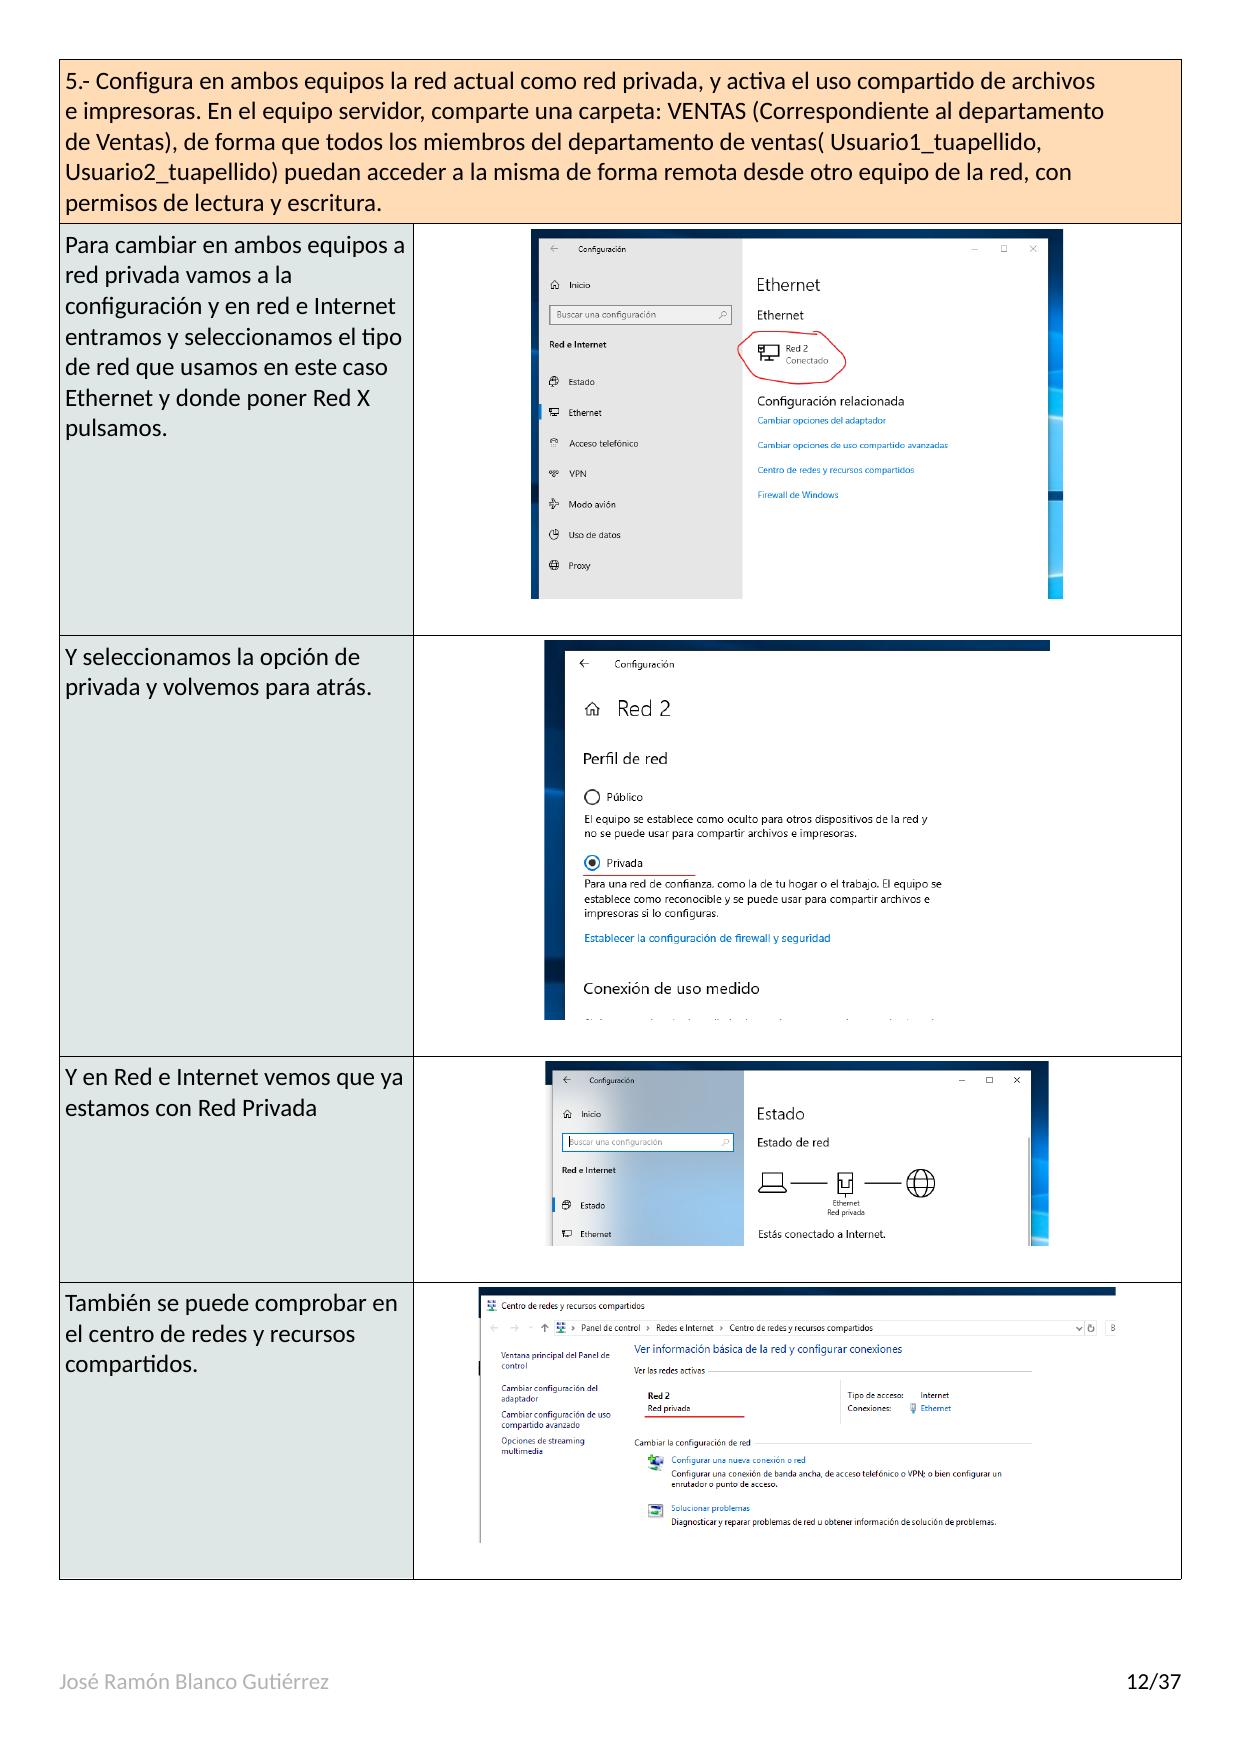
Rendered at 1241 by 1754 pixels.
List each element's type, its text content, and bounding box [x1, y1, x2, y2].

table_cell Y en Red e Internet vemos que ya estamos con Red Privada [60, 1057, 413, 1282]
picture [545, 1061, 1049, 1246]
picture [531, 229, 1064, 599]
table_cell También se puede comprobar en el centro de redes y recursos compartidos. [60, 1283, 413, 1578]
table_cell [414, 1057, 1181, 1282]
table_cell Y seleccionamos la opción de privada y volvemos para atrás. [60, 636, 413, 1056]
table_cell [414, 224, 1181, 635]
picture [544, 640, 1050, 1020]
table_cell [414, 1283, 1181, 1578]
table_cell Para cambiar en ambos equipos a red privada vamos a la configuración y en red e Internet entramos y seleccionamos el tipo de red que usamos en este caso Ethernet y donde poner Red X pulsamos. [60, 224, 413, 635]
table_cell [414, 636, 1181, 1056]
picture [478, 1287, 1116, 1543]
table_header 5.- Configura en ambos equipos la red actual como red privada, y activa el uso compartido de archivos e impresoras. En el equipo servidor, comparte una carpeta: VENTAS (Correspondiente al departamento de Ventas), de forma que todos los miembros del departamento de ventas( Usuario1_tuapellido, Usuario2_tuapellido) puedan acceder a la misma de forma remota desde otro equipo de la red, con permisos de lectura y escritura. [60, 60, 1181, 223]
